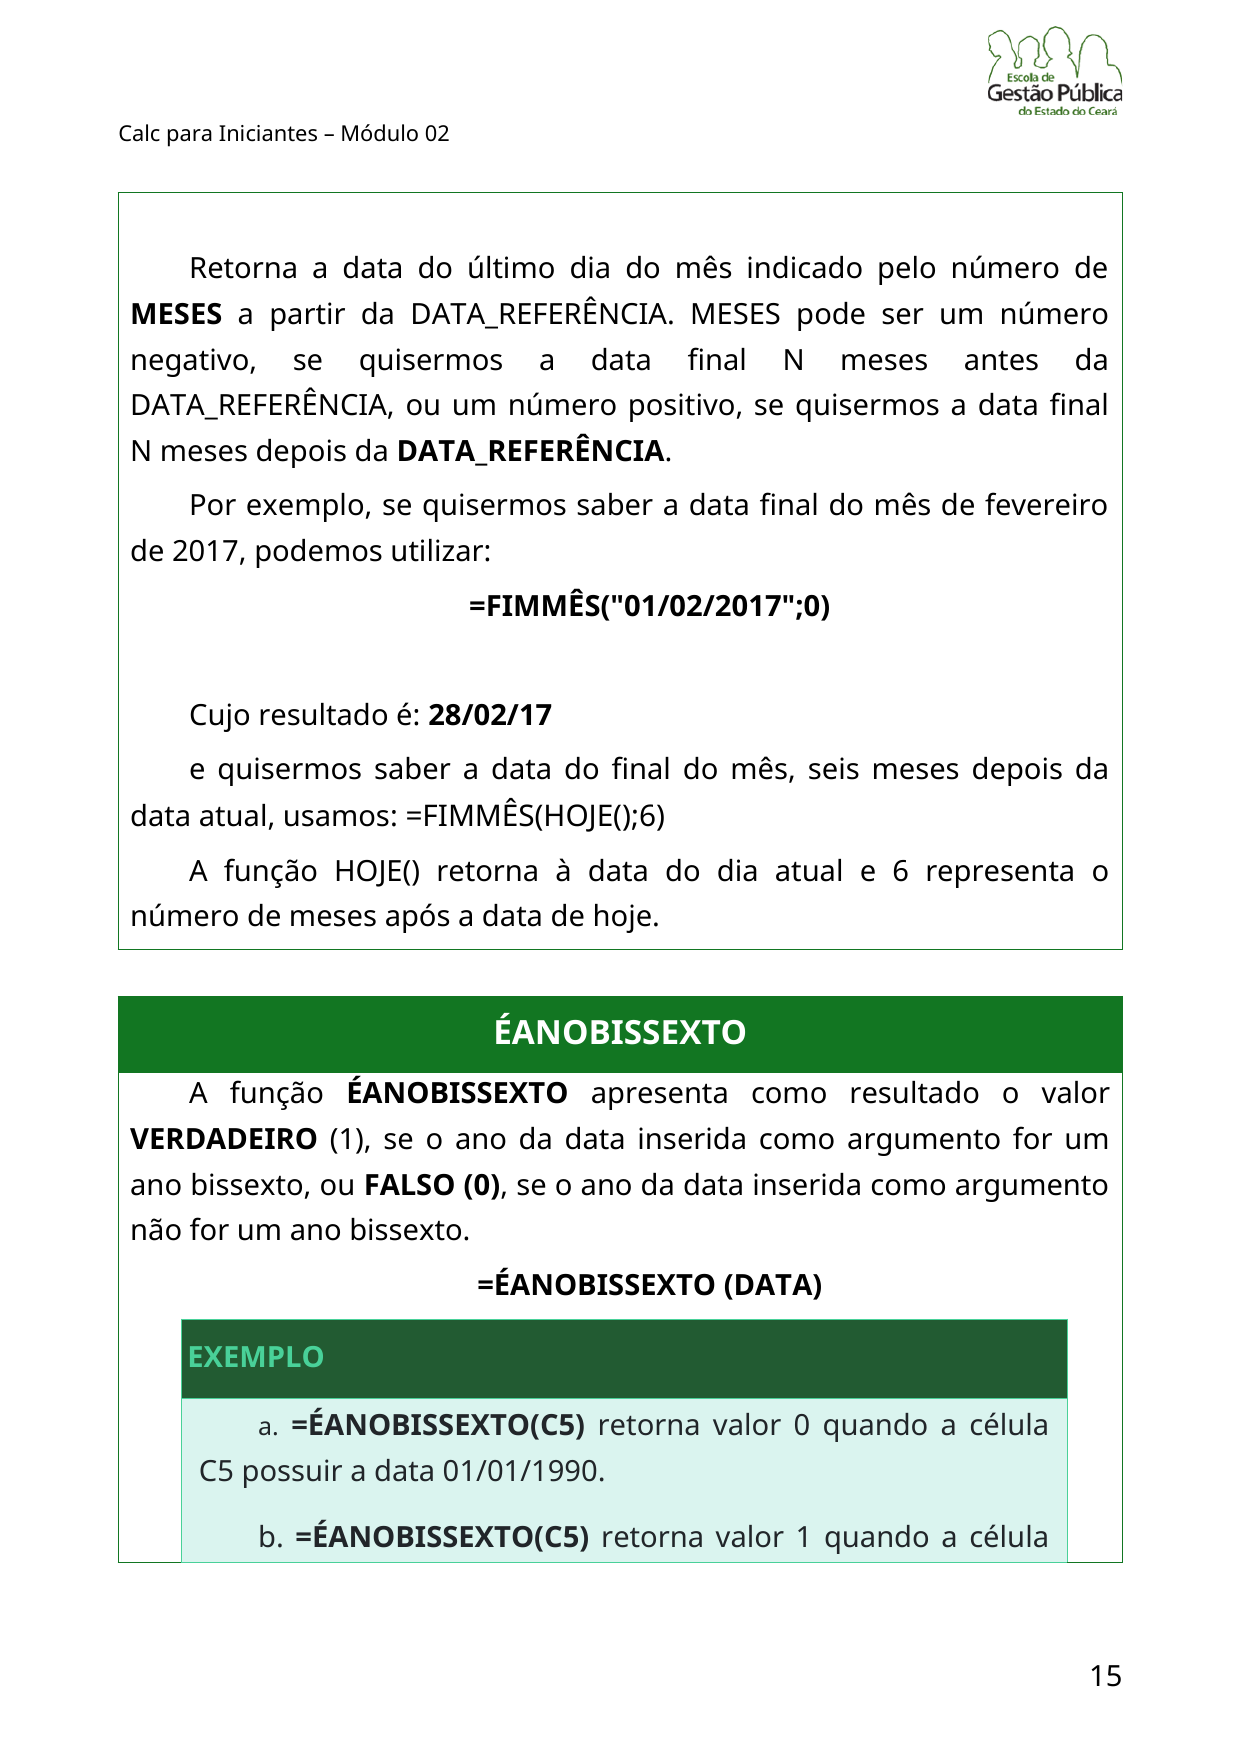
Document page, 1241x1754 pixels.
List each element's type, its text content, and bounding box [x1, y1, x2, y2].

table_header ÉANOBISSEXTO [119, 997, 1122, 1071]
table_cell Retorna a data do último dia do mês indicado pelo número de MESES a partir da DATA_REFERÊNCIA. MESES pode ser um número negativo, se quisermos a data final N meses antes da DATA_REFERÊNCIA, ou um número positivo, se quisermos a data final N meses depois da DATA_REFERÊNCIA. Por exemplo, se quisermos saber a data final do mês de fevereiro de 2017, podemos utilizar: =FIMMÊS("01/02/2017";0) Cujo resultado é: 28/02/17 e quisermos saber a data do final do mês, seis meses depois da data atual, usamos: =FIMMÊS(HOJE();6) A função HOJE() retorna à data do dia atual e 6 representa o número de meses após a data de hoje. [119, 193, 1122, 949]
table_header EXEMPLO [182, 1320, 1067, 1398]
picture [118, 26, 1123, 115]
table_cell a. =ÉANOBISSEXTO(C5) retorna valor 0 quando a célula C5 possuir a data 01/01/1990. b. =ÉANOBISSEXTO(C5) retorna valor 1 quando a célula [182, 1399, 1067, 1562]
table_cell A função ÉANOBISSEXTO apresenta como resultado o valor VERDADEIRO (1), se o ano da data inserida como argumento for um ano bissexto, ou FALSO (0), se o ano da data inserida como argumento não for um ano bissexto. =ÉANOBISSEXTO (DATA) [119, 1073, 1122, 1562]
